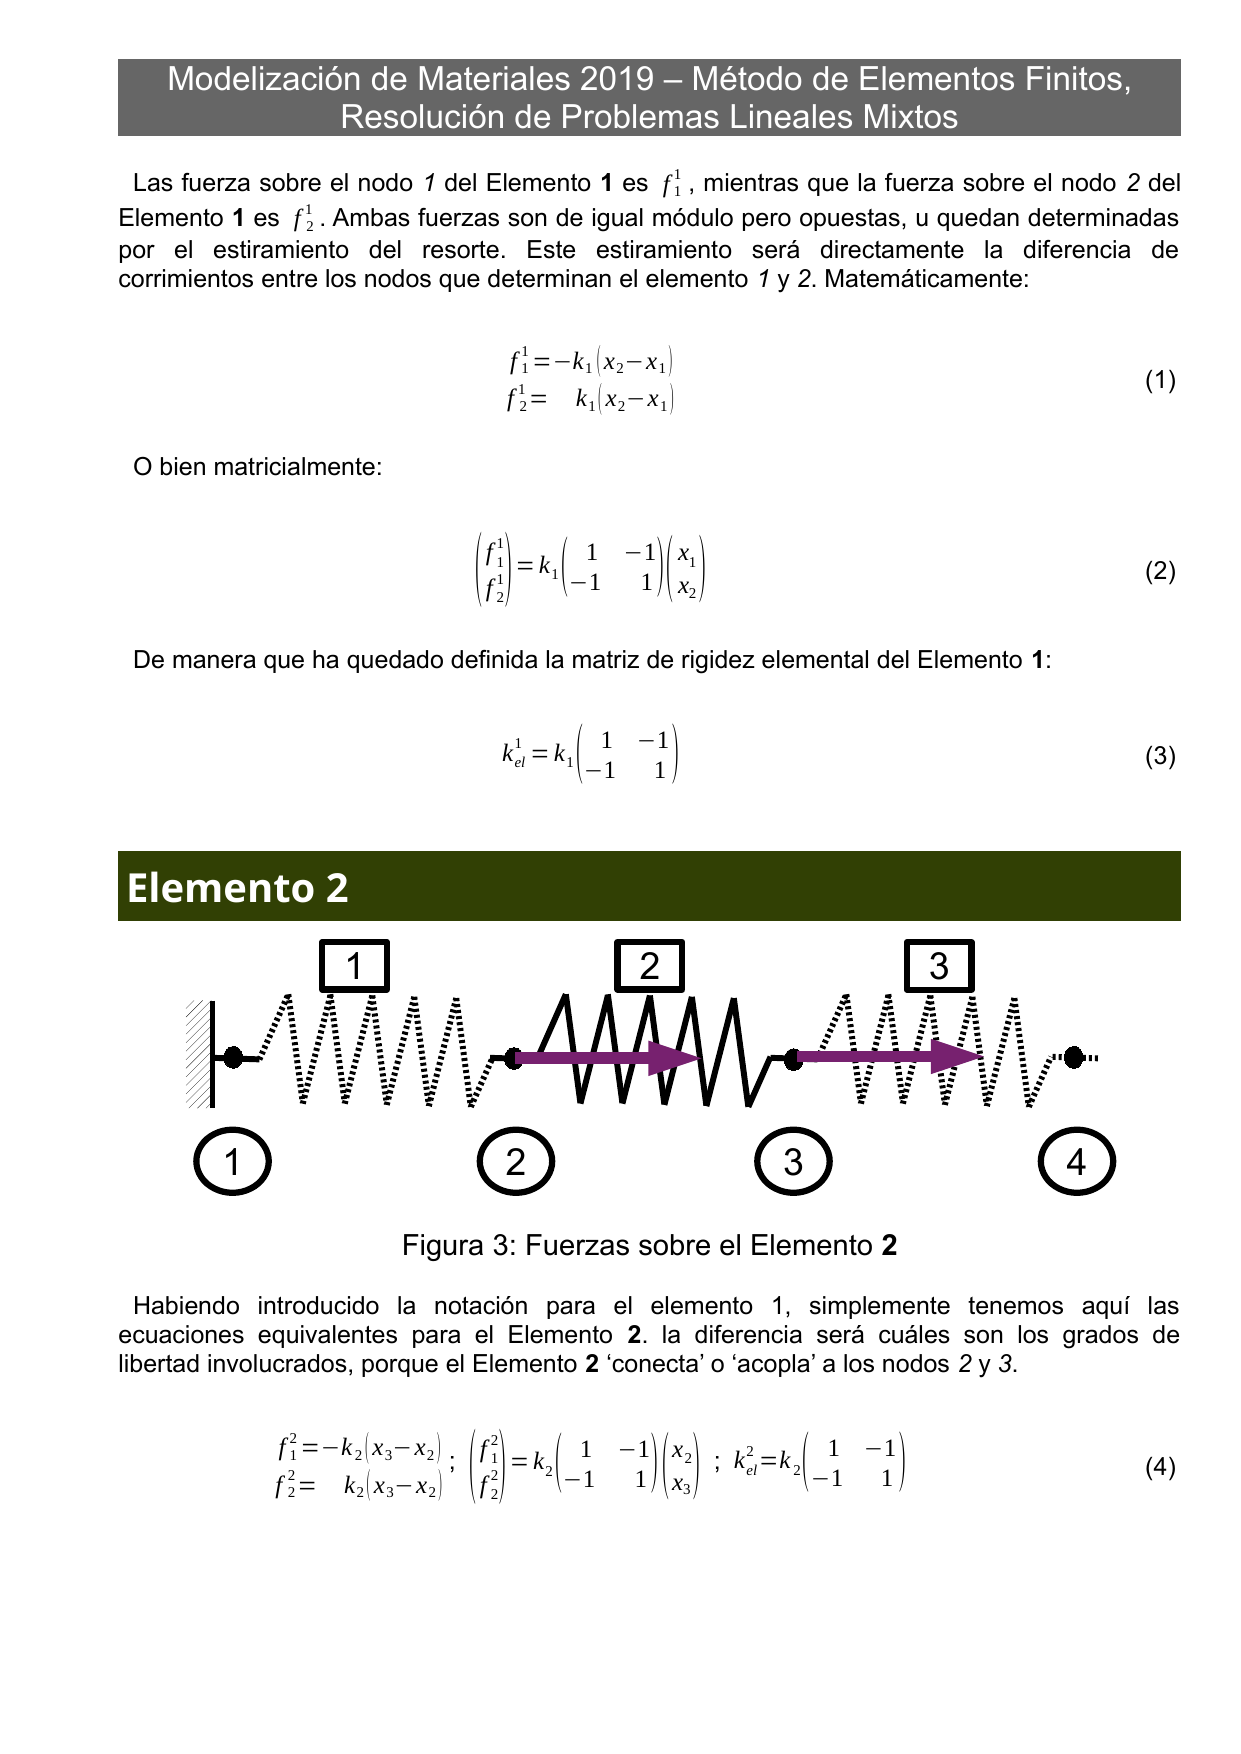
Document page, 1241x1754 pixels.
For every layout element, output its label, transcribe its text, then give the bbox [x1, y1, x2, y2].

text Las fuerza sobre el nodo 1 del Elemento 1 es , mientras que la fuerza sobre el nodo 2 del Elemento 1 es . Ambas fuerzas son de igual módulo pero opuestas, u quedan determinadas por el estiramiento del resorte. Este estiramiento será directamente la diferencia de corrimientos entre los nodos que determinan el elemento 1 y 2. Matemáticamente: [118, 165, 1181, 293]
text O bien matricialmente: [118, 452, 1181, 481]
table_header [118, 337, 1063, 423]
table_header ; ; [118, 1422, 1063, 1512]
table_header (4) [1063, 1422, 1181, 1512]
text Habiendo introducido la notación para el elemento 1, simplemente tenemos aquí las ecuaciones equivalentes para el Elemento 2. la diferencia será cuáles son los grados de libertad involucrados, porque el Elemento 2 ‘conecta’ o ‘acopla’ a los nodos 2 y 3. [118, 1291, 1181, 1378]
table_header (3) [1063, 718, 1181, 792]
subtitle Elemento 2 [118, 851, 1181, 921]
text Figura 3: Fuerzas sobre el Elemento 2 [118, 1228, 1181, 1262]
table_header (2) [1063, 525, 1181, 615]
text De manera que ha quedado definida la matriz de rigidez elemental del Elemento 1: [118, 644, 1181, 673]
table_header [118, 718, 1063, 792]
table_header [118, 525, 1063, 615]
table_header (1) [1063, 337, 1181, 423]
